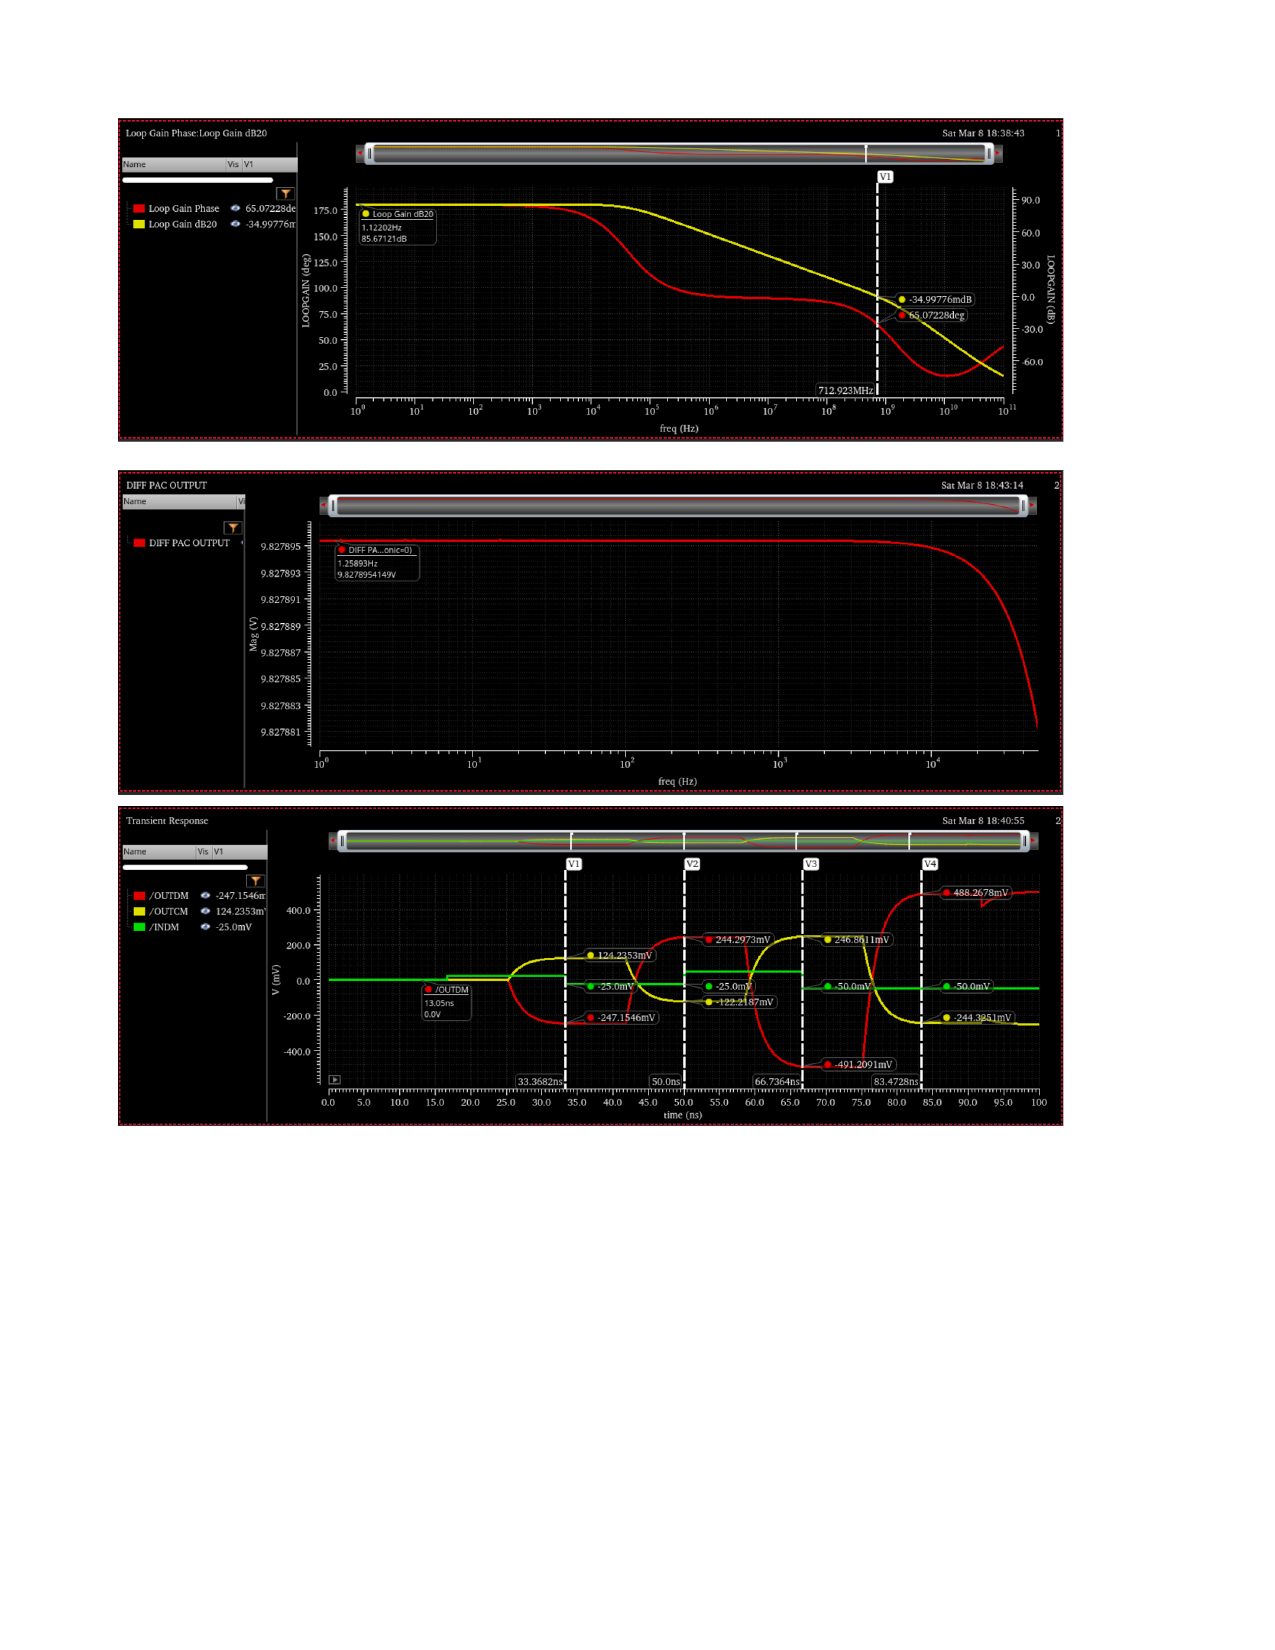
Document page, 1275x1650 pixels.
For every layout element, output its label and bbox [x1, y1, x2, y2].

picture [118, 118, 1064, 442]
picture [118, 806, 1064, 1126]
picture [118, 470, 1064, 795]
